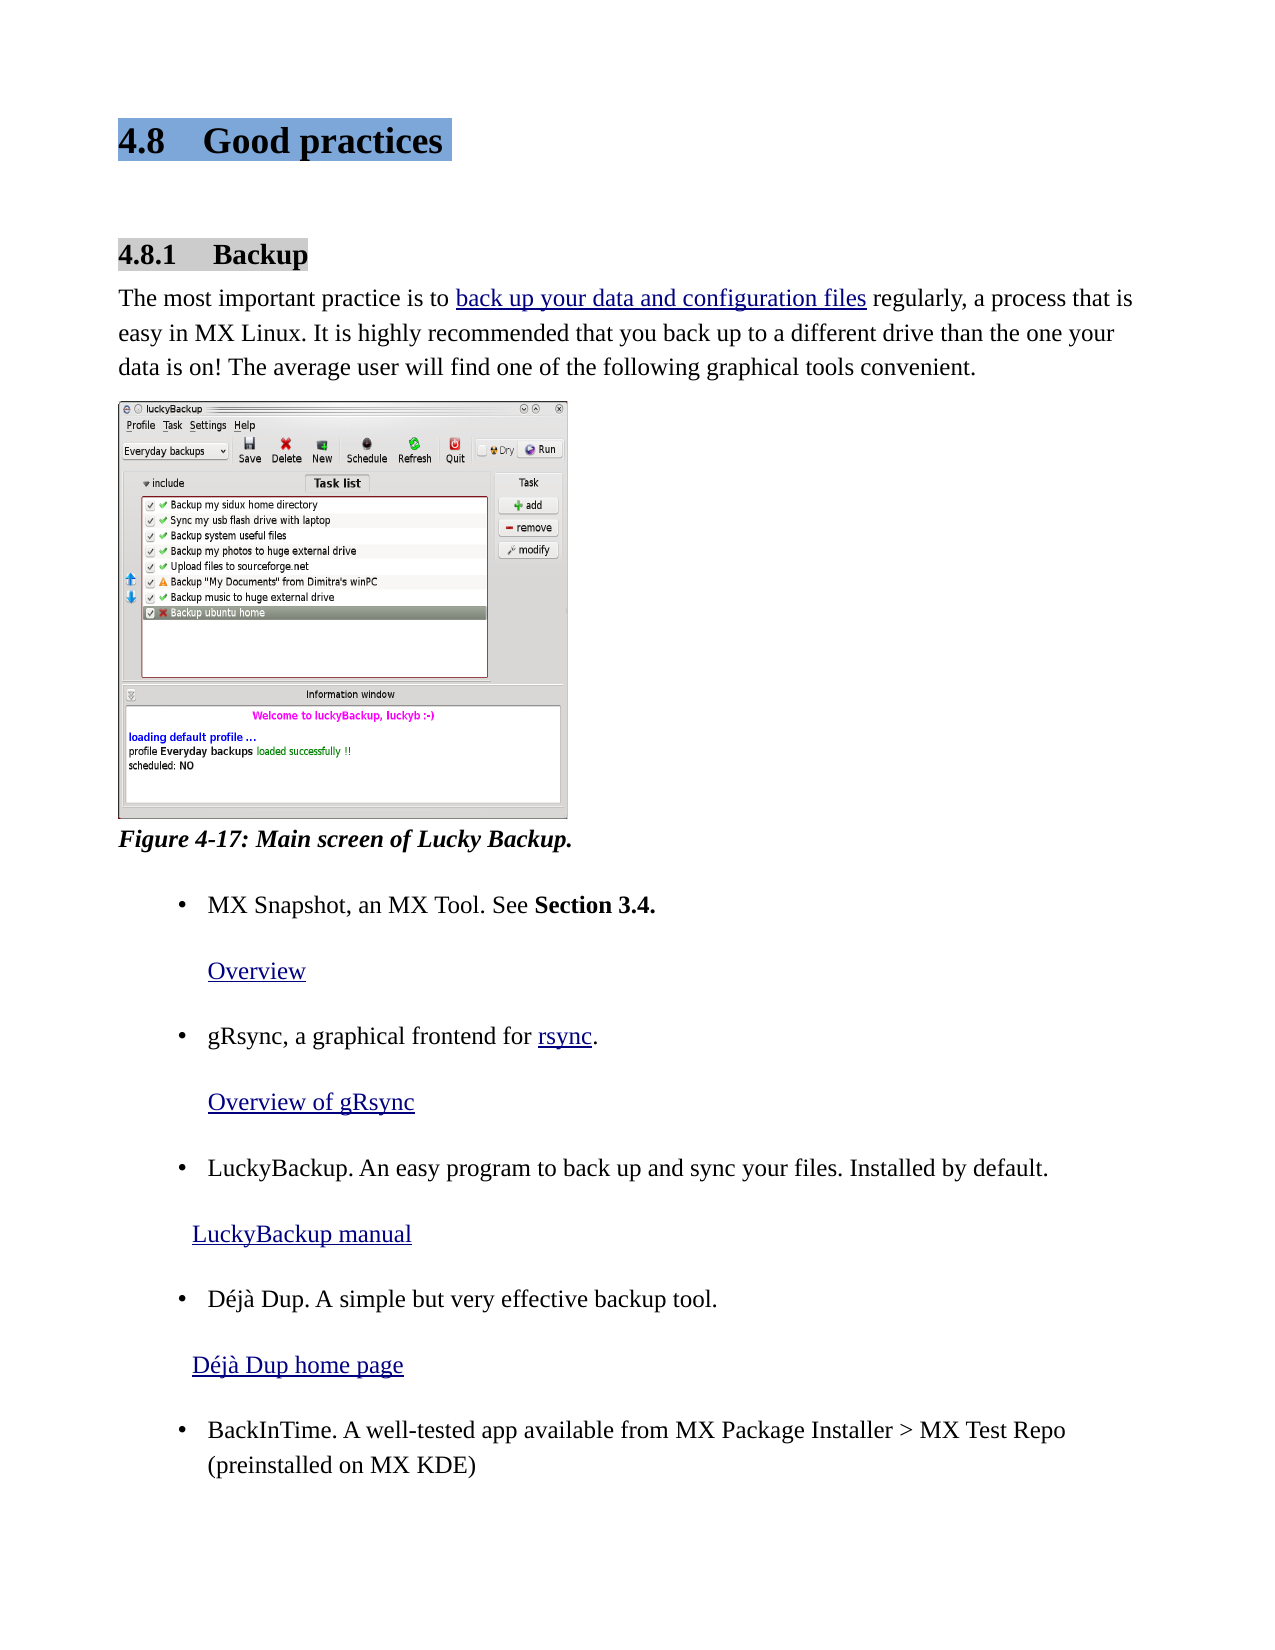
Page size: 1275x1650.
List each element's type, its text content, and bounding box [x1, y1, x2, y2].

text Figure 4-17: Main screen of Lucky Backup. [118, 417, 1157, 853]
text Overview of gRsync [134, 1087, 1141, 1116]
list LuckyBackup. An easy program to back up and sync your files. Installed by default. [178, 1153, 1141, 1182]
list BackInTime. A well-tested app available from MX Package Installer > MX Test Repo (preinstalled on MX KDE) [178, 1415, 1141, 1478]
list gRsync, a graphical frontend for rsync. [178, 1021, 1141, 1050]
subtitle 4.8 Good practices [452, 118, 1157, 161]
list Overview [178, 956, 1141, 984]
list LuckyBackup manual [162, 1219, 1157, 1247]
text The most important practice is to back up your data and configuration files regularly, a process that is easy in MX Linux. It is highly recommended that you back up to a different drive than the one your data is on! The average user will find one of the following graphical tools convenient. [118, 283, 1157, 381]
list Déjà Dup home page [162, 1350, 1157, 1379]
list Déjà Dup. A simple but very effective backup tool. [178, 1284, 1141, 1313]
list MX Snapshot, an MX Tool. See Section 3.4. [178, 890, 1141, 919]
picture [118, 401, 568, 819]
subtitle 4.8.1 Backup [118, 237, 1157, 271]
